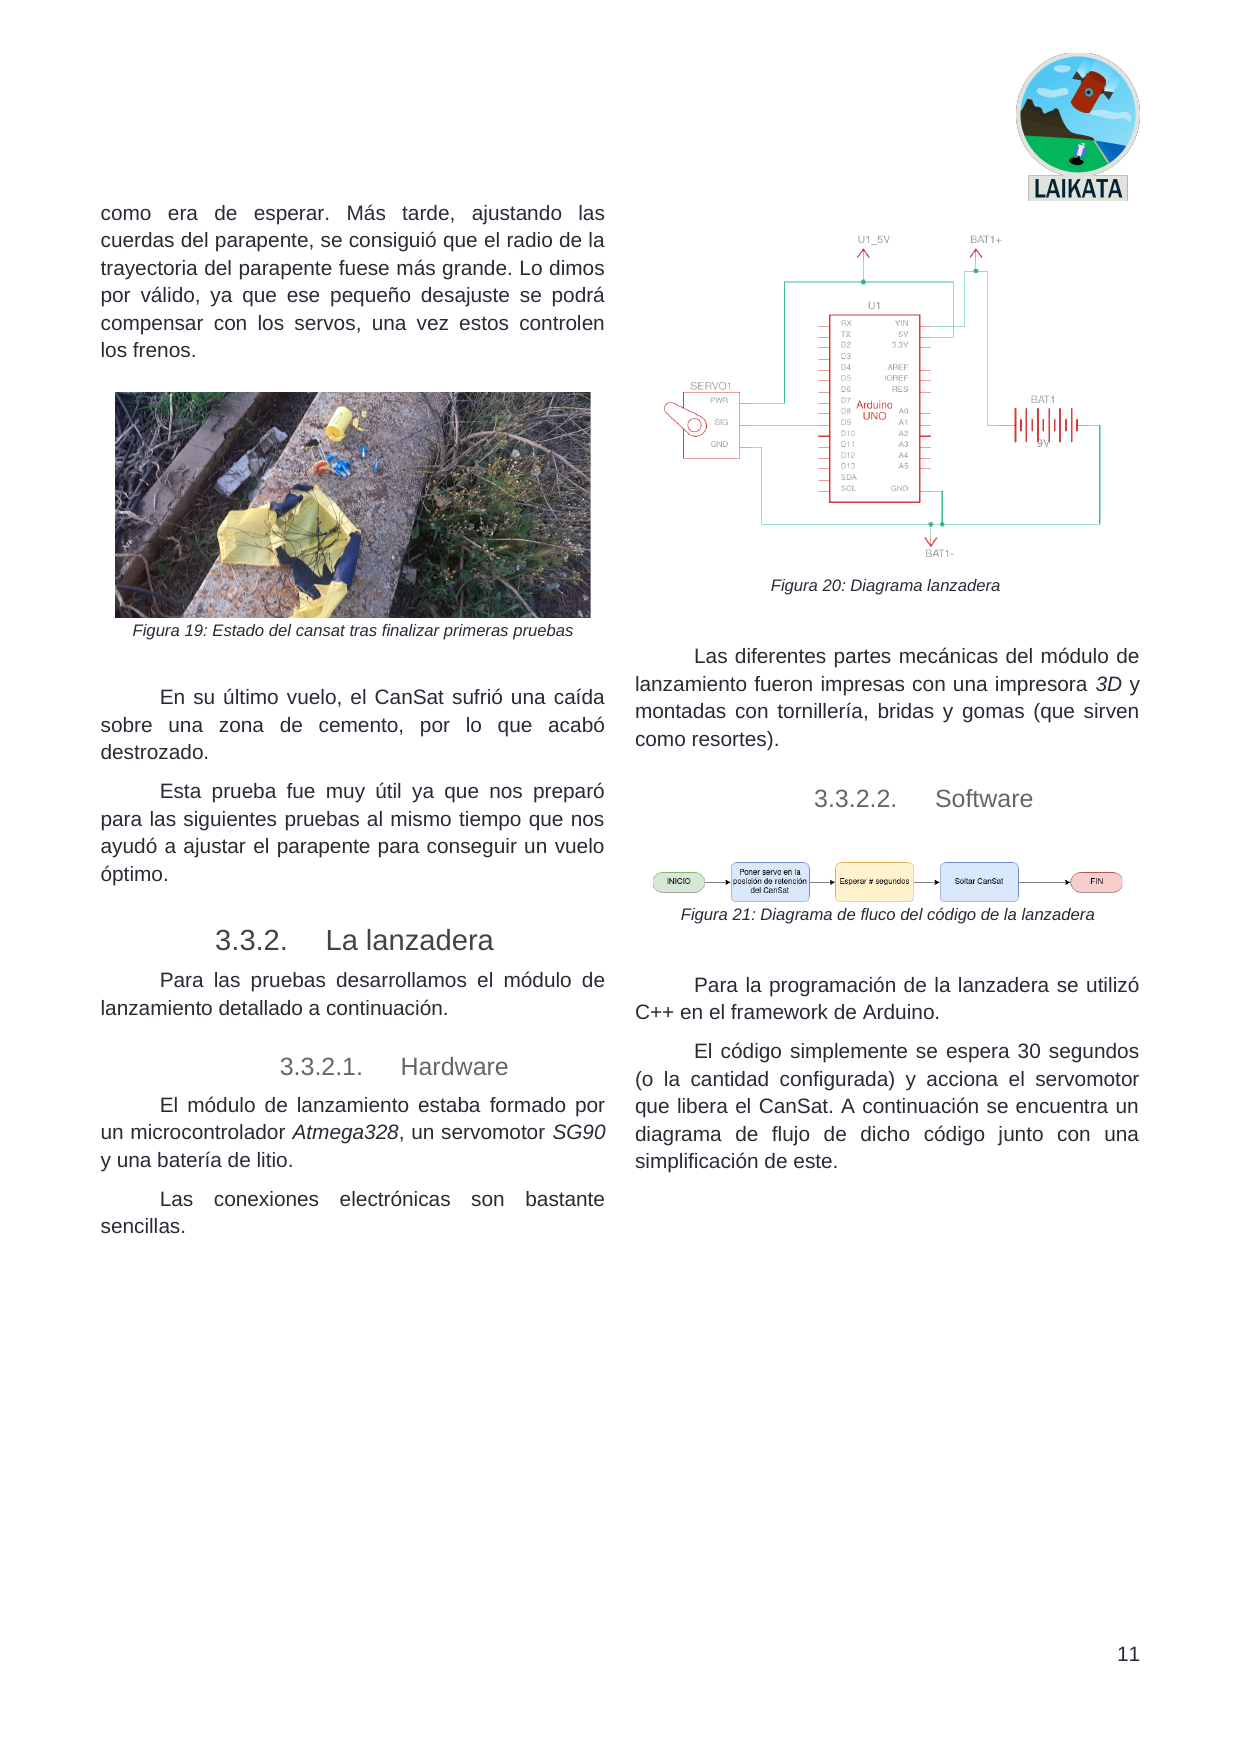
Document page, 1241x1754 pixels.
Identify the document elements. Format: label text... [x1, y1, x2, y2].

text Figura 19: Estado del cansat tras finalizar primeras pruebas [105, 392, 601, 639]
subtitle Hardware [363, 1052, 605, 1081]
text como era de esperar. Más tarde, ajustando las cuerdas del parapente, se consiguió que el radio de la trayectoria del parapente fuese más grande. Lo dimos por válido, ya que ese pequeño desajuste se podrá compensar con los servos, una vez estos controlen los frenos. [100, 201, 605, 362]
text [635, 824, 1140, 863]
picture [640, 215, 1132, 574]
text El módulo de lanzamiento estaba formado por un microcontrolador Atmega328, un servomotor SG90 y una batería de litio. [100, 1092, 605, 1171]
text Las diferentes partes mecánicas del módulo de lanzamiento fueron impresas con una impresora 3D y montadas con tornillería, bridas y gomas (que sirven como resortes). [635, 644, 1140, 751]
picture [652, 862, 1123, 902]
subtitle Software [897, 783, 1140, 812]
text Figura 20: Diagrama lanzadera [635, 215, 1136, 595]
picture [1016, 53, 1140, 201]
text Figura 21: Diagrama de fluco del código de la lanzadera [635, 863, 1140, 924]
text Para las pruebas desarrollamos el módulo de lanzamiento detallado a continuación. [100, 968, 605, 1019]
subtitle La lanzadera [288, 922, 605, 956]
picture [115, 392, 591, 618]
text Esta prueba fue muy útil ya que nos preparó para las siguientes pruebas al mismo tiempo que nos ayudó a ajustar el parapente para conseguir un vuelo óptimo. [100, 779, 605, 886]
text El código simplemente se espera 30 segundos (o la cantidad configurada) y acciona el servomotor que libera el CanSat. A continuación se encuentra un diagrama de flujo de dicho código junto con una simplificación de este. [635, 1039, 1140, 1173]
text Para la programación de la lanzadera se utilizó C++ en el framework de Arduino. [635, 924, 1140, 1024]
text Las conexiones electrónicas son bastante sencillas. [100, 1187, 605, 1238]
text En su último vuelo, el CanSat sufrió una caída sobre una zona de cemento, por lo que acabó destrozado. [100, 377, 605, 764]
